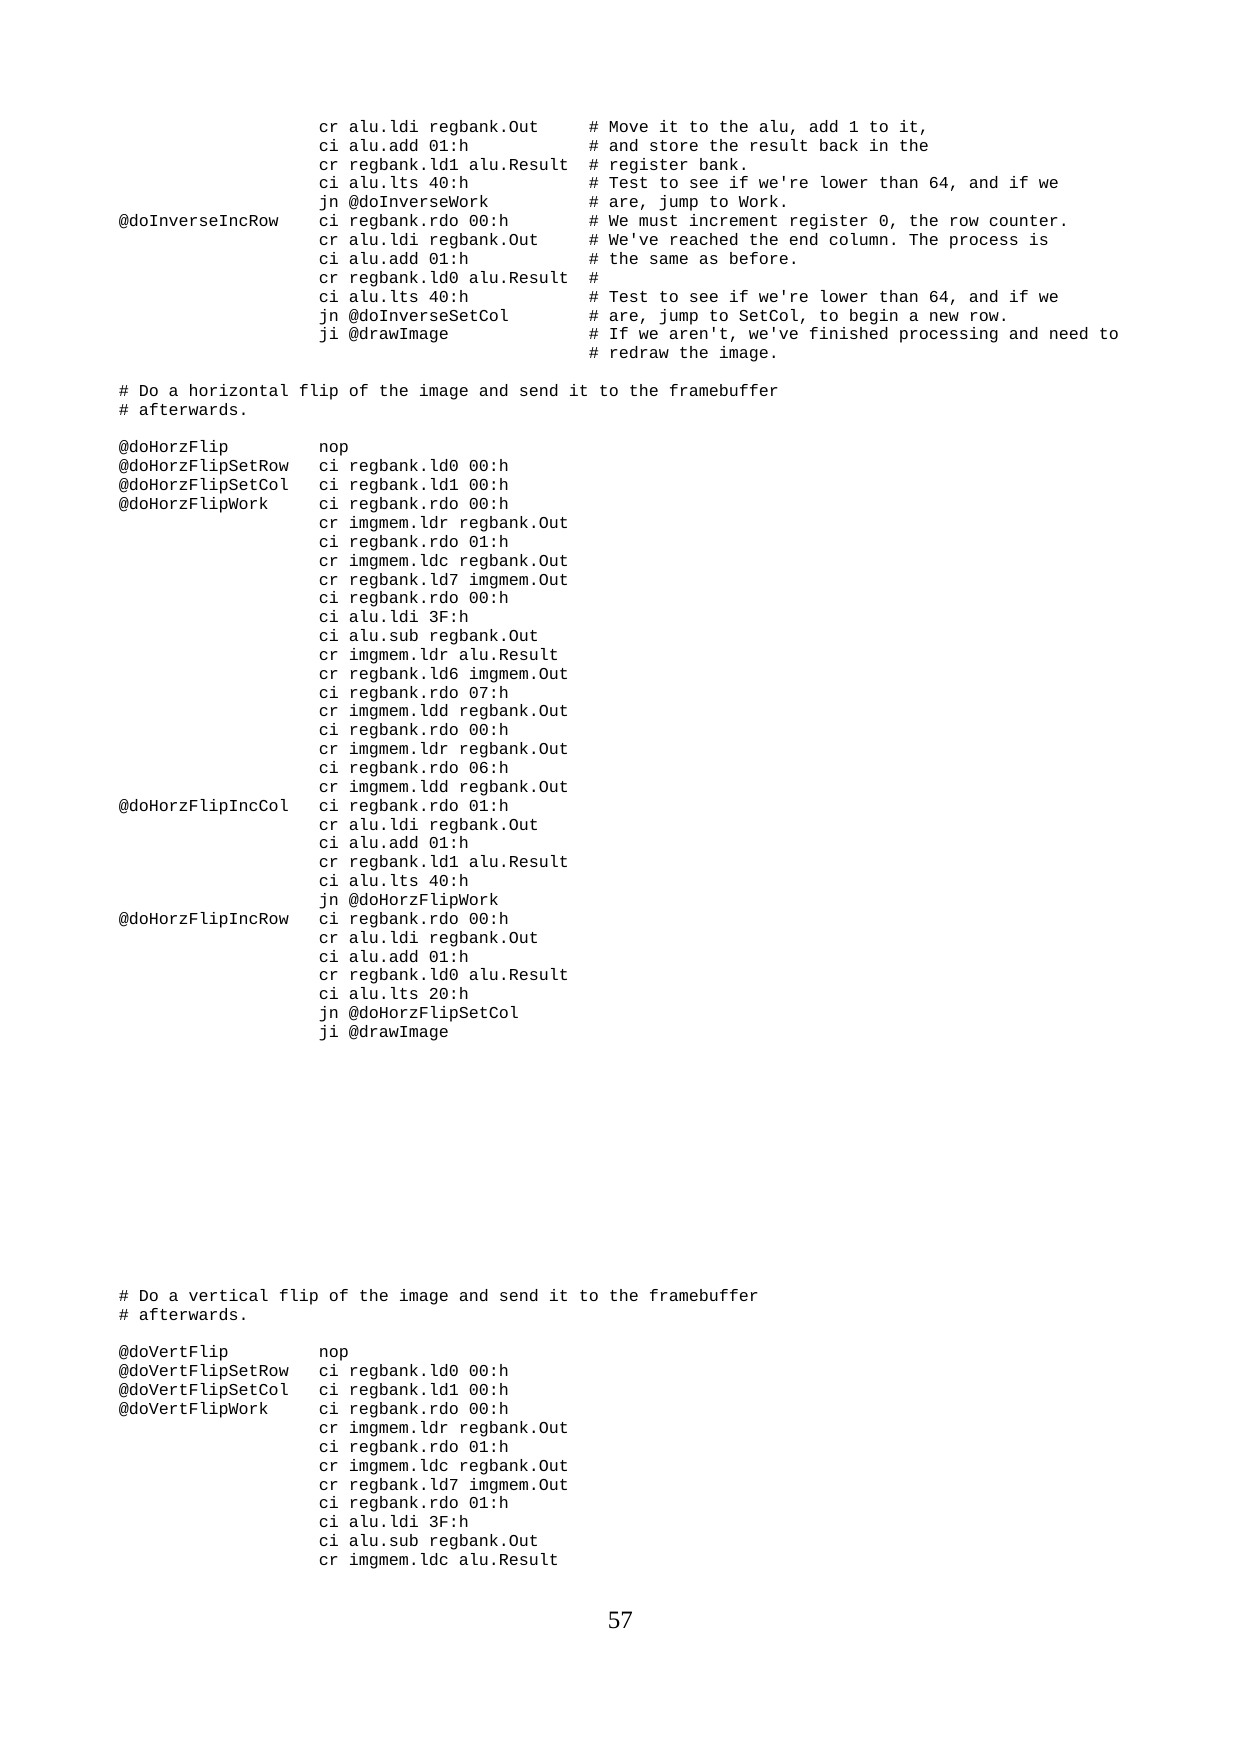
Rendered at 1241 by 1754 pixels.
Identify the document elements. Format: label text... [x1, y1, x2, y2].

text ji @drawImage # If we aren't, we've finished processing and need to [118, 326, 1122, 345]
text @doHorzFlipWork ci regbank.rdo 00:h [118, 496, 1122, 514]
text cr alu.ldi regbank.Out [118, 929, 1122, 948]
text cr regbank.ld7 imgmem.Out [118, 1476, 1122, 1495]
text cr regbank.ld1 alu.Result [118, 854, 1122, 873]
text cr regbank.ld0 alu.Result # [118, 269, 1122, 288]
text @doHorzFlipSetRow ci regbank.ld0 00:h [118, 458, 1122, 477]
text @doVertFlipSetRow ci regbank.ld0 00:h [118, 1363, 1122, 1382]
text ci regbank.rdo 06:h [118, 759, 1122, 778]
text @doVertFlip nop [118, 1344, 1122, 1363]
text cr regbank.ld0 alu.Result [118, 967, 1122, 986]
text cr imgmem.ldd regbank.Out [118, 778, 1122, 797]
text cr alu.ldi regbank.Out # We've reached the end column. The process is [118, 232, 1122, 251]
text ci alu.sub regbank.Out [118, 628, 1122, 646]
text ci regbank.rdo 01:h [118, 1438, 1122, 1457]
text cr imgmem.ldr regbank.Out [118, 741, 1122, 759]
text cr imgmem.ldc regbank.Out [118, 1457, 1122, 1476]
text ci alu.ldi 3F:h [118, 1514, 1122, 1533]
text # Do a vertical flip of the image and send it to the framebuffer [118, 1287, 1122, 1306]
text @doHorzFlipIncCol ci regbank.rdo 01:h [118, 797, 1122, 816]
text ci alu.lts 20:h [118, 986, 1122, 1005]
text ci regbank.rdo 07:h [118, 684, 1122, 703]
text cr imgmem.ldc regbank.Out [118, 552, 1122, 571]
text ci alu.lts 40:h # Test to see if we're lower than 64, and if we [118, 175, 1122, 194]
text # afterwards. [118, 1306, 1122, 1325]
text # Do a horizontal flip of the image and send it to the framebuffer [118, 382, 1122, 401]
text cr imgmem.ldd regbank.Out [118, 703, 1122, 722]
text @doVertFlipSetCol ci regbank.ld1 00:h [118, 1382, 1122, 1401]
text cr regbank.ld7 imgmem.Out [118, 571, 1122, 590]
text # afterwards. [118, 401, 1122, 420]
text @doHorzFlipIncRow ci regbank.rdo 00:h [118, 910, 1122, 929]
text cr imgmem.ldr regbank.Out [118, 1419, 1122, 1438]
text @doHorzFlip nop [118, 439, 1122, 458]
text ci alu.sub regbank.Out [118, 1533, 1122, 1551]
text # redraw the image. [118, 345, 1122, 364]
text jn @doHorzFlipWork [118, 892, 1122, 910]
text ci alu.lts 40:h [118, 873, 1122, 892]
text ci alu.add 01:h # the same as before. [118, 251, 1122, 269]
text jn @doInverseWork # are, jump to Work. [118, 194, 1122, 213]
text ci regbank.rdo 01:h [118, 533, 1122, 552]
text ci regbank.rdo 00:h [118, 590, 1122, 609]
text ci alu.add 01:h [118, 948, 1122, 967]
text cr imgmem.ldr regbank.Out [118, 514, 1122, 533]
text jn @doInverseSetCol # are, jump to SetCol, to begin a new row. [118, 307, 1122, 326]
text ci alu.ldi 3F:h [118, 609, 1122, 628]
text ci alu.add 01:h # and store the result back in the [118, 137, 1122, 156]
text cr regbank.ld6 imgmem.Out [118, 665, 1122, 684]
text cr alu.ldi regbank.Out [118, 816, 1122, 835]
text @doInverseIncRow ci regbank.rdo 00:h # We must increment register 0, the row counter. [118, 213, 1122, 232]
text cr imgmem.ldr alu.Result [118, 646, 1122, 665]
text jn @doHorzFlipSetCol [118, 1005, 1122, 1023]
text @doHorzFlipSetCol ci regbank.ld1 00:h [118, 477, 1122, 496]
text ji @drawImage [118, 1023, 1122, 1042]
text ci regbank.rdo 01:h [118, 1495, 1122, 1514]
text ci alu.lts 40:h # Test to see if we're lower than 64, and if we [118, 288, 1122, 307]
text @doVertFlipWork ci regbank.rdo 00:h [118, 1401, 1122, 1419]
text cr imgmem.ldc alu.Result [118, 1551, 1122, 1570]
text ci regbank.rdo 00:h [118, 722, 1122, 741]
text cr regbank.ld1 alu.Result # register bank. [118, 156, 1122, 175]
text ci alu.add 01:h [118, 835, 1122, 854]
text cr alu.ldi regbank.Out # Move it to the alu, add 1 to it, [118, 118, 1122, 137]
